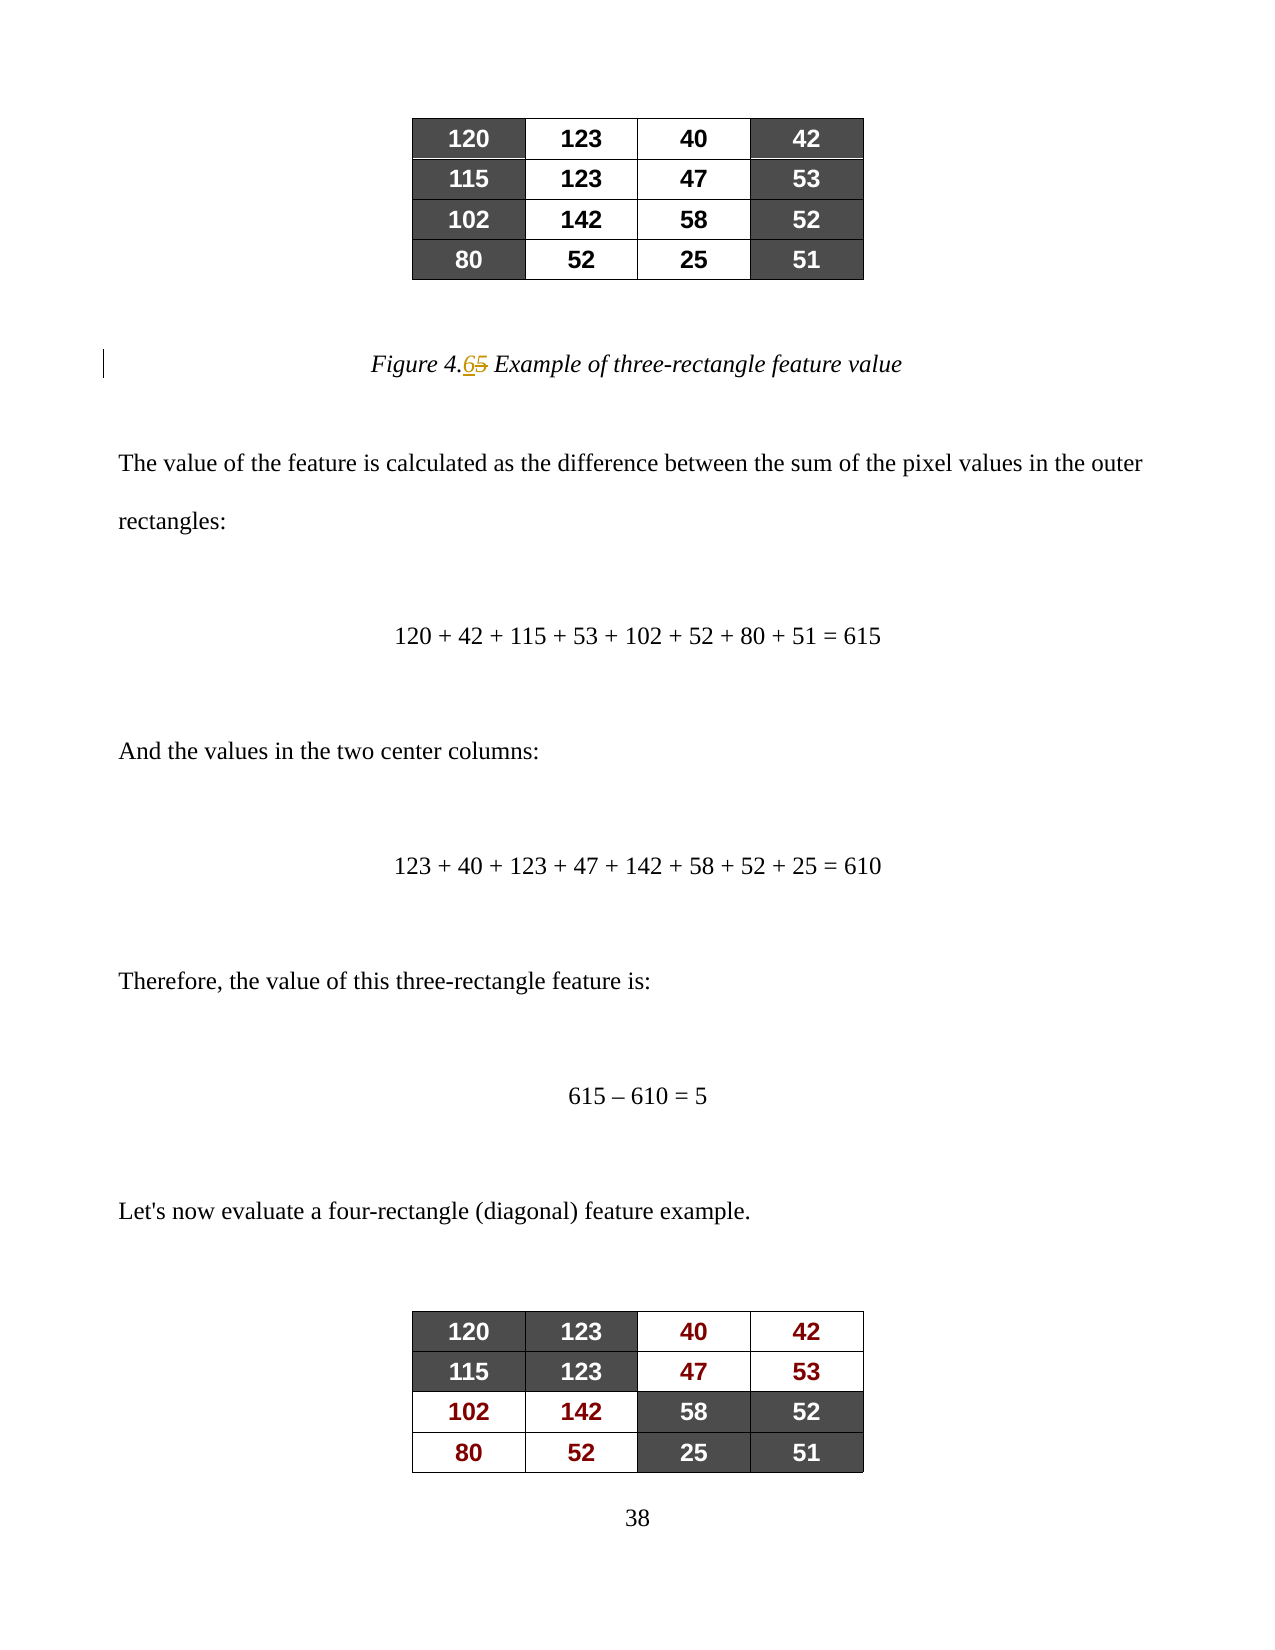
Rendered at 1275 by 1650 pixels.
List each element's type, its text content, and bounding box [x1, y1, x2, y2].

table_cell 47 [638, 1352, 750, 1391]
table_header 40 [638, 1312, 750, 1351]
table_header 123 [526, 119, 637, 158]
table_cell 47 [638, 160, 750, 199]
table_cell 142 [526, 200, 637, 239]
table_cell 115 [413, 1352, 525, 1391]
table_cell 51 [751, 1433, 863, 1472]
table_cell 53 [751, 160, 863, 199]
table_cell 58 [638, 200, 750, 239]
table_cell 115 [413, 160, 525, 199]
text Let's now evaluate a four-rectangle (diagonal) feature example. [118, 1196, 1157, 1224]
text The value of the feature is calculated as the difference between the sum of the pixel values in the outer rectangles: [118, 448, 1157, 534]
text 120 + 42 + 115 + 53 + 102 + 52 + 80 + 51 = 615 [118, 621, 1157, 649]
table_cell 58 [638, 1392, 750, 1432]
table_cell 123 [526, 1352, 637, 1391]
table_header 42 [751, 119, 863, 158]
table_cell 52 [526, 240, 637, 279]
text 615 – 610 = 5 [118, 1081, 1157, 1109]
table_cell 52 [751, 1392, 863, 1432]
table_cell 102 [413, 200, 525, 239]
table_cell 80 [413, 1433, 525, 1472]
table_cell 80 [413, 240, 525, 279]
table_cell 142 [526, 1392, 637, 1432]
table_cell 51 [751, 240, 863, 279]
text Therefore, the value of this three-rectangle feature is: [118, 966, 1157, 994]
text Figure 4.6 Example of three-rectangle feature value [118, 349, 1157, 378]
text 123 + 40 + 123 + 47 + 142 + 58 + 52 + 25 = 610 [118, 851, 1157, 879]
table_header 42 [751, 1312, 863, 1351]
table_cell 123 [526, 160, 637, 199]
table_header 40 [638, 119, 750, 158]
table_header 120 [413, 1312, 525, 1351]
table_cell 25 [638, 240, 750, 279]
table_cell 53 [751, 1352, 863, 1391]
table_cell 25 [638, 1433, 750, 1472]
table_cell 52 [751, 200, 863, 239]
table_cell 52 [526, 1433, 637, 1472]
table_cell 102 [413, 1392, 525, 1432]
text And the values in the two center columns: [118, 736, 1157, 764]
table_header 120 [413, 119, 525, 158]
table_header 123 [526, 1312, 637, 1351]
